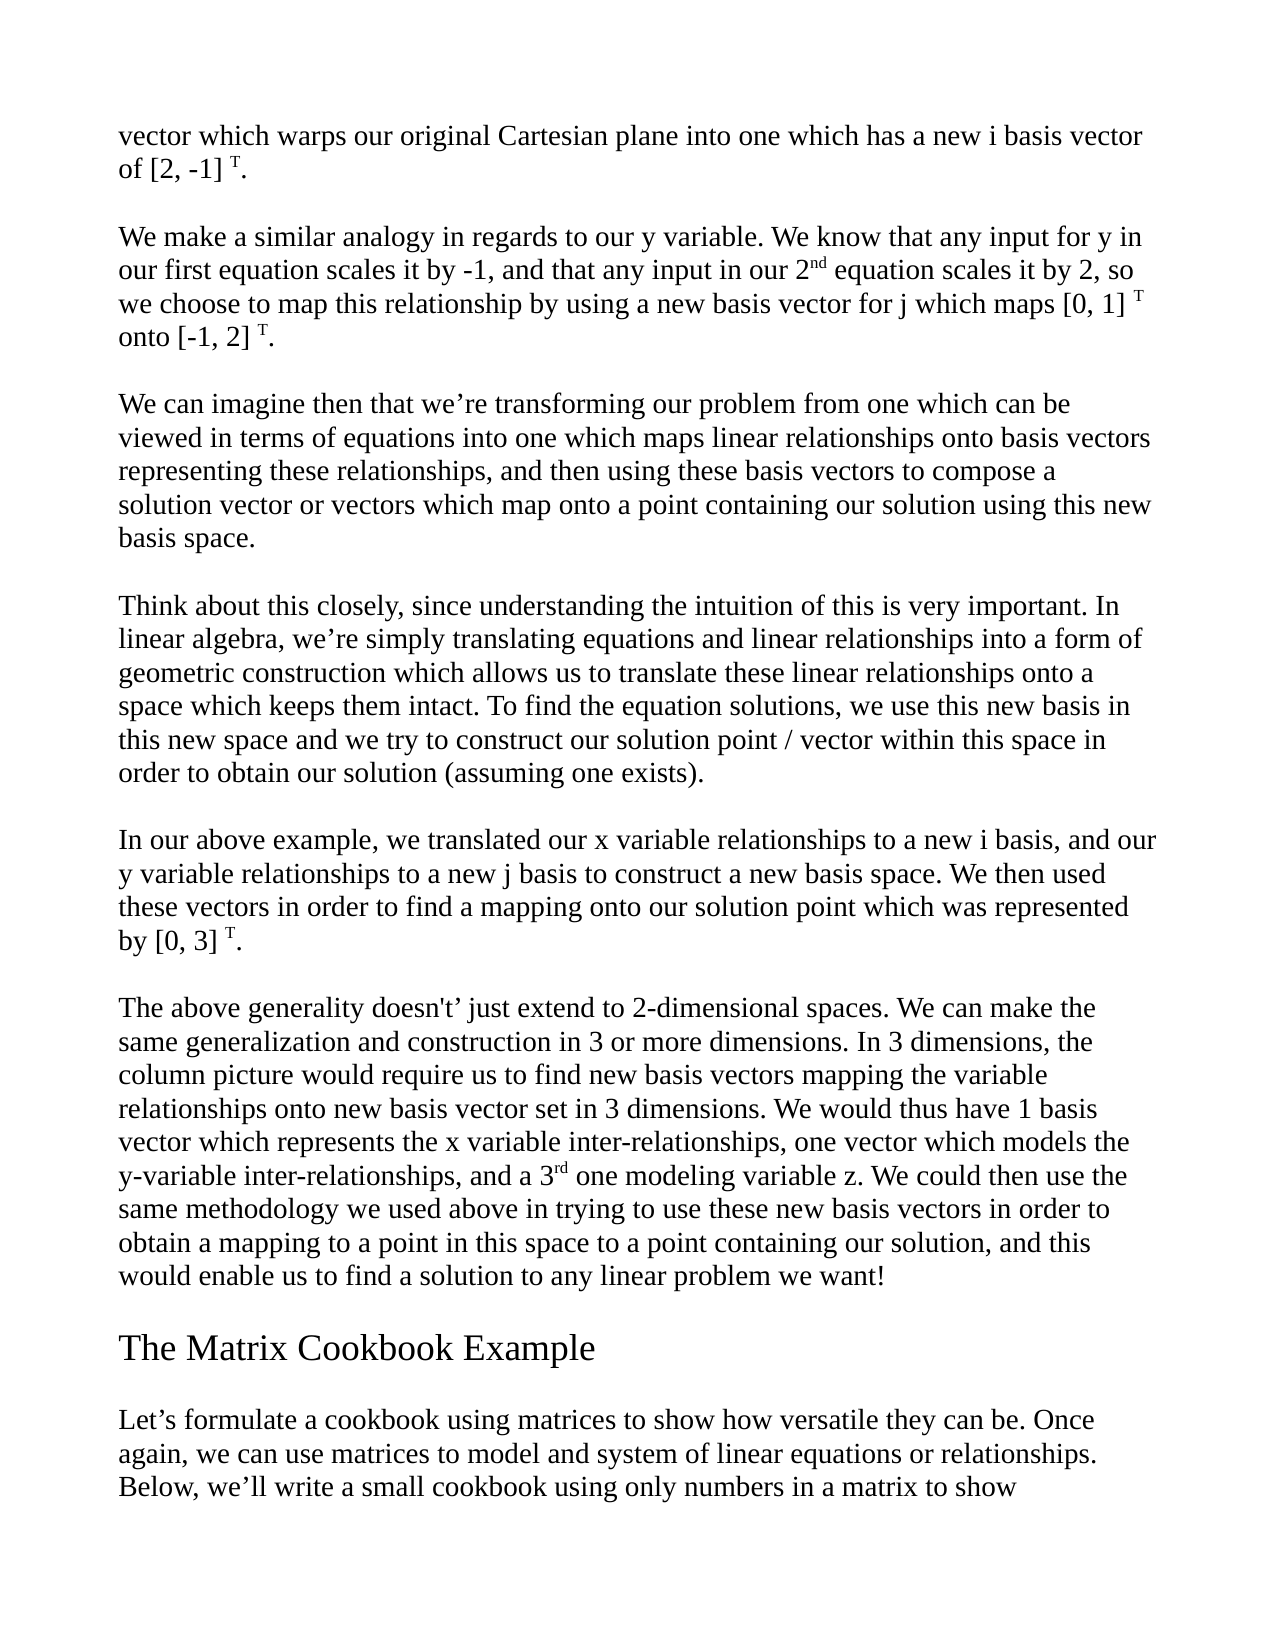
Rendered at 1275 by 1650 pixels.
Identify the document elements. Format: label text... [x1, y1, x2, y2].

text The Matrix Cookbook Example [118, 1326, 1157, 1369]
text Let’s formulate a cookbook using matrices to show how versatile they can be. Once again, we can use matrices to model and system of linear equations or relationships. Below, we’ll write a small cookbook using only numbers in a matrix to show [118, 1402, 1157, 1503]
text The above generality doesn't’ just extend to 2-dimensional spaces. We can make the same generalization and construction in 3 or more dimensions. In 3 dimensions, the column picture would require us to find new basis vectors mapping the variable relationships onto new basis vector set in 3 dimensions. We would thus have 1 basis vector which represents the x variable inter-relationships, one vector which models the y-variable inter-relationships, and a 3rd one modeling variable z. We could then use the same methodology we used above in trying to use these new basis vectors in order to obtain a mapping to a point in this space to a point containing our solution, and this would enable us to find a solution to any linear problem we want! [118, 990, 1157, 1292]
text In our above example, we translated our x variable relationships to a new i basis, and our y variable relationships to a new j basis to construct a new basis space. We then used these vectors in order to find a mapping onto our solution point which was represented by [0, 3] T. [118, 822, 1157, 957]
text vector which warps our original Cartesian plane into one which has a new i basis vector of [2, -1] T. [118, 118, 1157, 185]
text We can imagine then that we’re transforming our problem from one which can be viewed in terms of equations into one which maps linear relationships onto basis vectors representing these relationships, and then using these basis vectors to compose a solution vector or vectors which map onto a point containing our solution using this new basis space. [118, 386, 1157, 554]
text Think about this closely, since understanding the intuition of this is very important. In linear algebra, we’re simply translating equations and linear relationships into a form of geometric construction which allows us to translate these linear relationships onto a space which keeps them intact. To find the equation solutions, we use this new basis in this new space and we try to construct our solution point / vector within this space in order to obtain our solution (assuming one exists). [118, 588, 1157, 789]
text We make a similar analogy in regards to our y variable. We know that any input for y in our first equation scales it by -1, and that any input in our 2nd equation scales it by 2, so we choose to map this relationship by using a new basis vector for j which maps [0, 1] T onto [-1, 2] T. [118, 219, 1157, 353]
